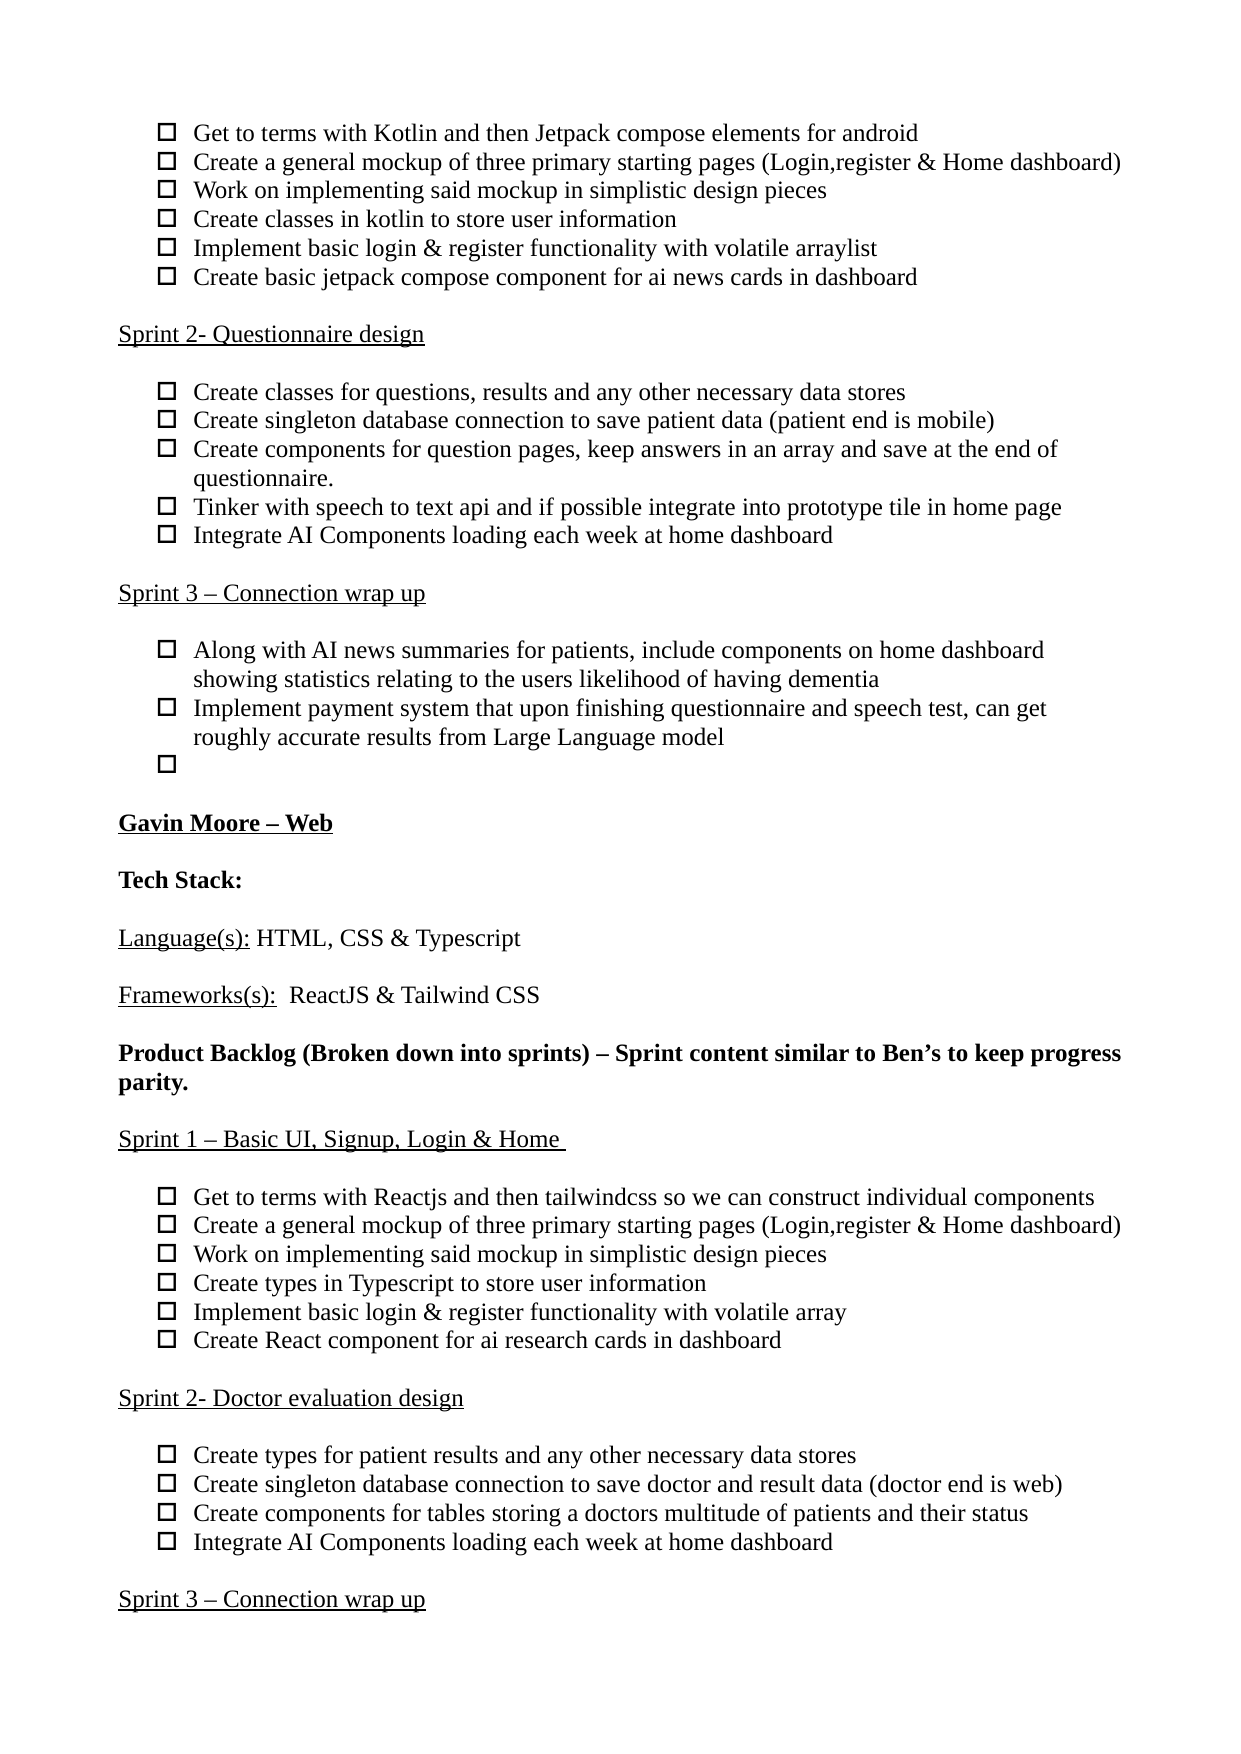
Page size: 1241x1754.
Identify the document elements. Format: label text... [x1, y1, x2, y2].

text Product Backlog (Broken down into sprints) – Sprint content similar to Ben’s to keep progress parity. [118, 1038, 1122, 1096]
list Create classes in kotlin to store user information [156, 204, 1122, 233]
list Tinker with speech to text api and if possible integrate into prototype tile in home page [156, 492, 1122, 521]
list Work on implementing said mockup in simplistic design pieces [156, 1239, 1122, 1268]
list Create types in Typescript to store user information [156, 1268, 1122, 1297]
list Create a general mockup of three primary starting pages (Login,register & Home dashboard) [156, 1211, 1122, 1239]
text Tech Stack: [118, 866, 1122, 894]
list Create classes for questions, results and any other necessary data stores [156, 377, 1122, 406]
list Create components for question pages, keep answers in an array and save at the end of questionnaire. [156, 434, 1122, 492]
list Create a general mockup of three primary starting pages (Login,register & Home dashboard) [156, 147, 1122, 176]
text Sprint 2- Doctor evaluation design [118, 1383, 1122, 1412]
list Implement basic login & register functionality with volatile arraylist [156, 233, 1122, 262]
list Create basic jetpack compose component for ai news cards in dashboard [156, 262, 1122, 291]
list Integrate AI Components loading each week at home dashboard [156, 521, 1122, 549]
list Implement basic login & register functionality with volatile array [156, 1297, 1122, 1326]
text Sprint 2- Questionnaire design [118, 319, 1122, 348]
text Language(s): HTML, CSS & Typescript [118, 923, 1122, 952]
list Along with AI news summaries for patients, include components on home dashboard showing statistics relating to the users likelihood of having dementia [156, 636, 1122, 693]
list Create React component for ai research cards in dashboard [156, 1326, 1122, 1354]
list Create singleton database connection to save doctor and result data (doctor end is web) [156, 1469, 1122, 1498]
list Create types for patient results and any other necessary data stores [156, 1441, 1122, 1469]
text Sprint 3 – Connection wrap up [118, 1584, 1122, 1613]
list Get to terms with Reactjs and then tailwindcss so we can construct individual components [156, 1182, 1122, 1211]
list Create components for tables storing a doctors multitude of patients and their status [156, 1498, 1122, 1527]
text Gavin Moore – Web [118, 808, 1122, 837]
list Integrate AI Components loading each week at home dashboard [156, 1527, 1122, 1556]
list Implement payment system that upon finishing questionnaire and speech test, can get roughly accurate results from Large Language model [156, 693, 1122, 751]
list Work on implementing said mockup in simplistic design pieces [156, 176, 1122, 204]
text Sprint 1 – Basic UI, Signup, Login & Home [118, 1124, 1122, 1153]
text Frameworks(s): ReactJS & Tailwind CSS [118, 981, 1122, 1009]
text Sprint 3 – Connection wrap up [118, 578, 1122, 607]
list Create singleton database connection to save patient data (patient end is mobile) [156, 406, 1122, 434]
list Get to terms with Kotlin and then Jetpack compose elements for android [156, 118, 1122, 147]
